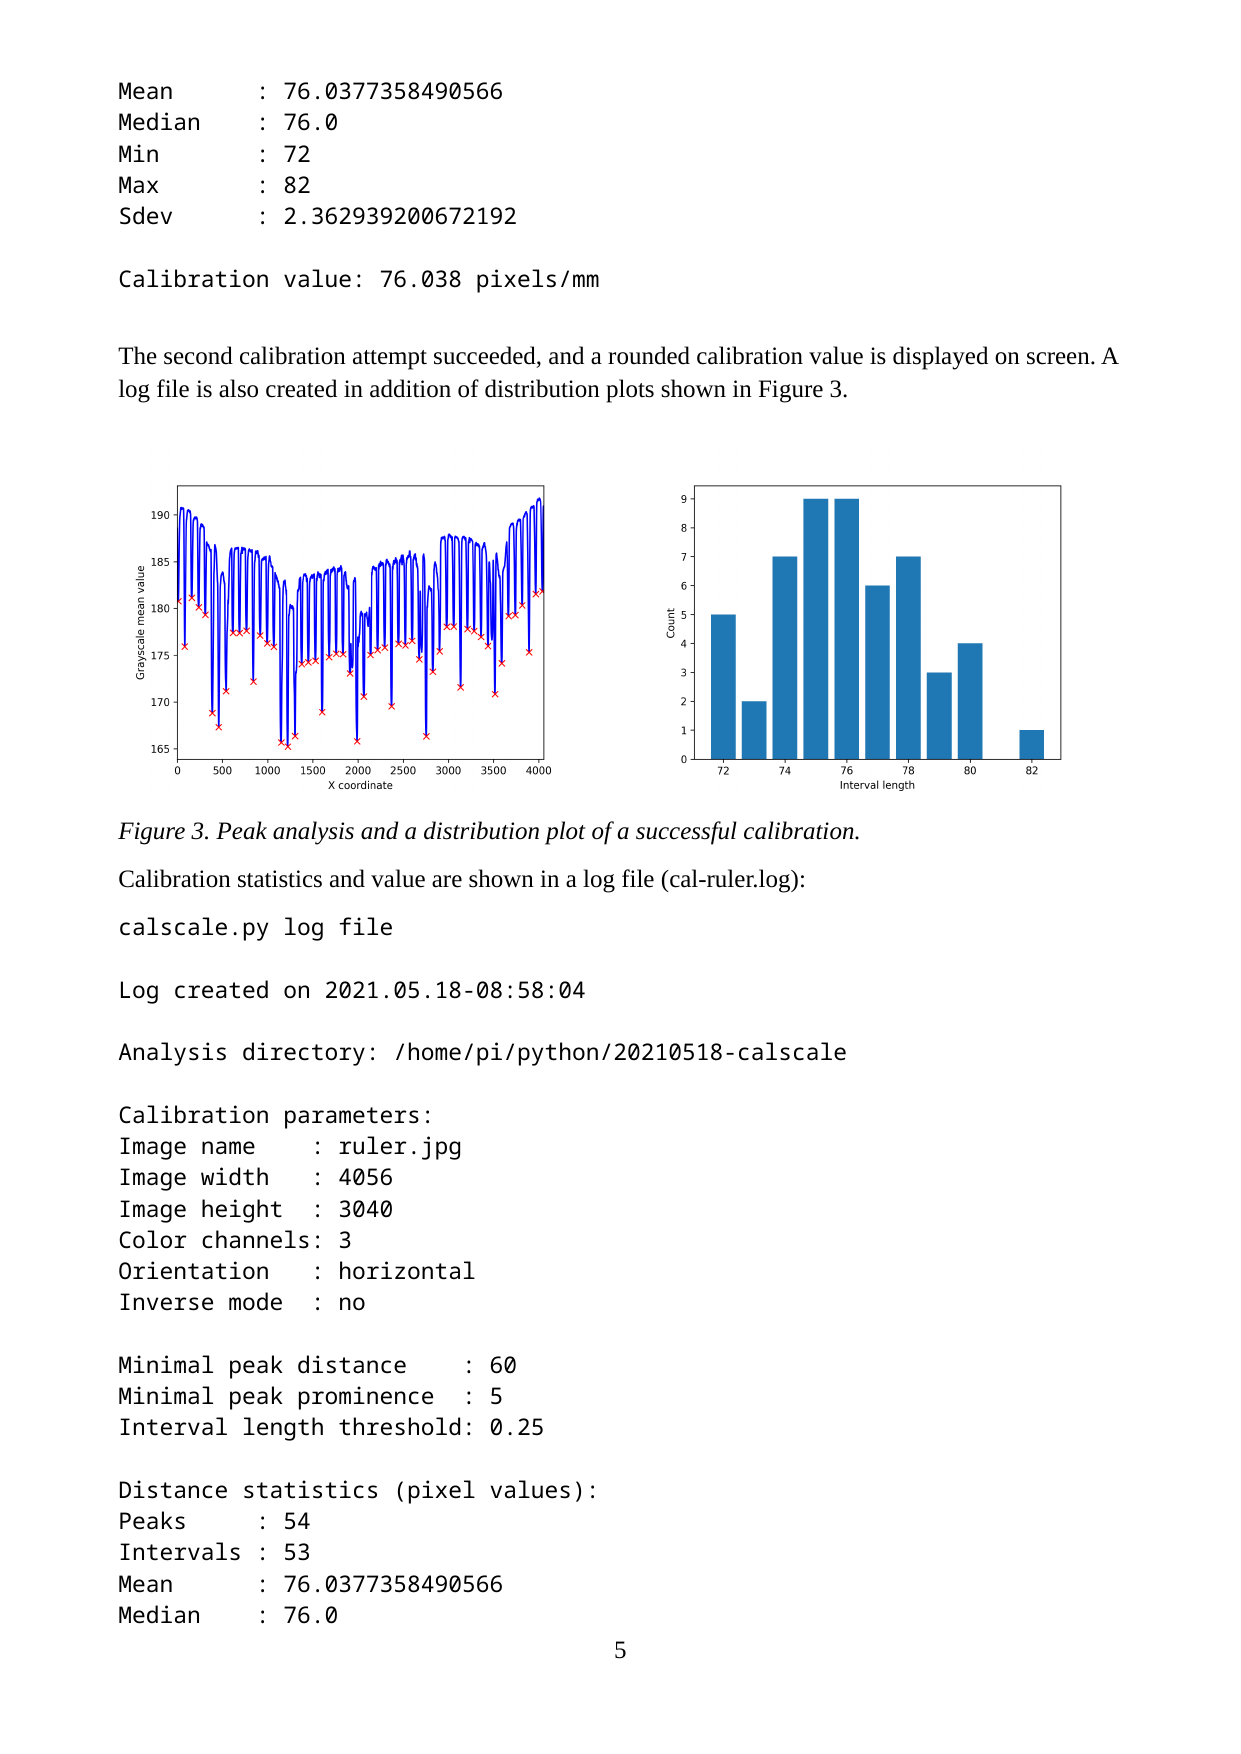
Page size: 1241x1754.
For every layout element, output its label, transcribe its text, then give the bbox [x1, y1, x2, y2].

text Figure 3. Peak analysis and a distribution plot of a successful calibration. [118, 816, 1122, 845]
picture [635, 443, 1108, 798]
text The second calibration attempt succeeded, and a rounded calibration value is displayed on screen. A log file is also created in addition of distribution plots shown in Figure 3. [118, 341, 1122, 403]
picture [118, 443, 591, 798]
text Calibration statistics and value are shown in a log file (cal-ruler.log): [118, 864, 1122, 892]
text calscale.py log file Log created on 2021.05.18-08:58:04 Analysis directory: /home/pi/python/20210518-calscale Calibration parameters: Image name : ruler.jpg Image width : 4056 Image height : 3040 Color channels: 3 Orientation : horizontal Inverse mode : no Minimal peak distance : 60 Minimal peak prominence : 5 Interval length threshold: 0.25 Distance statistics (pixel values): Peaks : 54 Intervals : 53 Mean : 76.0377358490566 Median : 76.0 [118, 911, 1122, 1630]
text Mean : 76.0377358490566 Median : 76.0 Min : 72 Max : 82 Sdev : 2.362939200672192 Calibration value: 76.038 pixels/mm [118, 75, 1122, 294]
